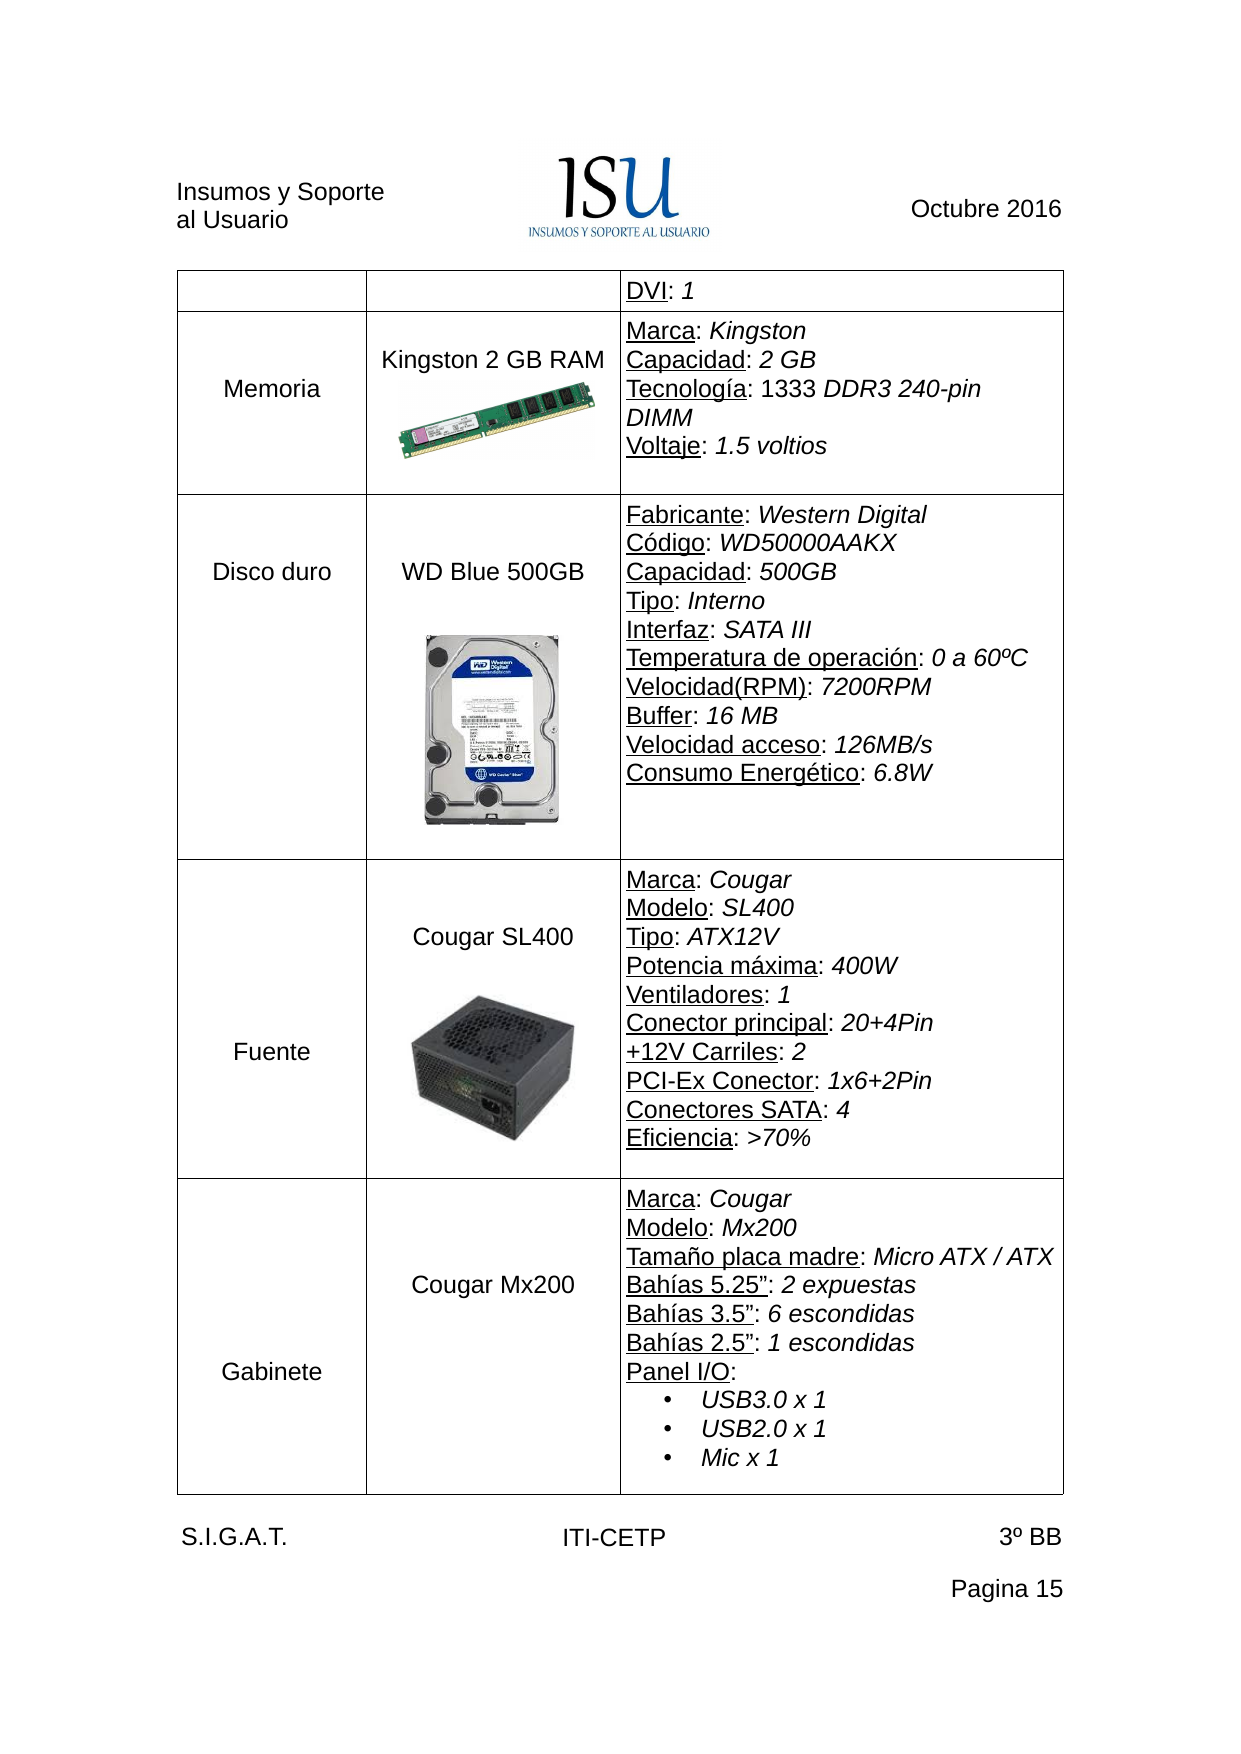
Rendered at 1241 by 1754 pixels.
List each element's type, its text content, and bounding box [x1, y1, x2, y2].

table_cell Cougar SL400 [367, 860, 620, 1178]
table_cell Fabricante: Western Digital Código: WD50000AAKX Capacidad: 500GB Tipo: Interno Interfaz: SATA III Temperatura de operación: 0 a 60ºC Velocidad(RPM): 7200RPM Buffer: 16 MB Velocidad acceso: 126MB/s Consumo Energético: 6.8W [621, 495, 1063, 859]
table_cell Fuente [178, 860, 366, 1178]
table_cell [367, 271, 620, 311]
table_cell Marca: Cougar Modelo: Mx200 Tamaño placa madre: Micro ATX / ATX Bahías 5.25”: 2 expuestas Bahías 3.5”: 6 escondidas Bahías 2.5”: 1 escondidas Panel I/O: USB3.0 x 1 USB2.0 x 1 Mic x 1 Audio x 1 Slots de expansión: 7 [621, 1179, 1063, 1494]
picture [396, 635, 587, 825]
picture [397, 380, 596, 460]
table_cell Memoria [178, 312, 366, 494]
picture [517, 138, 723, 252]
table_cell WD Blue 500GB [367, 495, 620, 859]
picture [406, 992, 580, 1144]
table_cell Marca: Kingston Capacidad: 2 GB Tecnología: 1333 DDR3 240-pin DIMM Voltaje: 1.5 voltios [621, 312, 1063, 494]
table_cell Marca: Cougar Modelo: SL400 Tipo: ATX12V Potencia máxima: 400W Ventiladores: 1 Conector principal: 20+4Pin +12V Carriles: 2 PCI-Ex Conector: 1x6+2Pin Conectores SATA: 4 Eficiencia: >70% [621, 860, 1063, 1178]
table_cell DVI: 1 [621, 271, 1063, 311]
table_cell [178, 271, 366, 311]
table_cell Kingston 2 GB RAM [367, 312, 620, 494]
table_cell Disco duro [178, 495, 366, 859]
table_cell Gabinete [178, 1179, 366, 1494]
table_cell Cougar Mx200 [367, 1179, 620, 1494]
